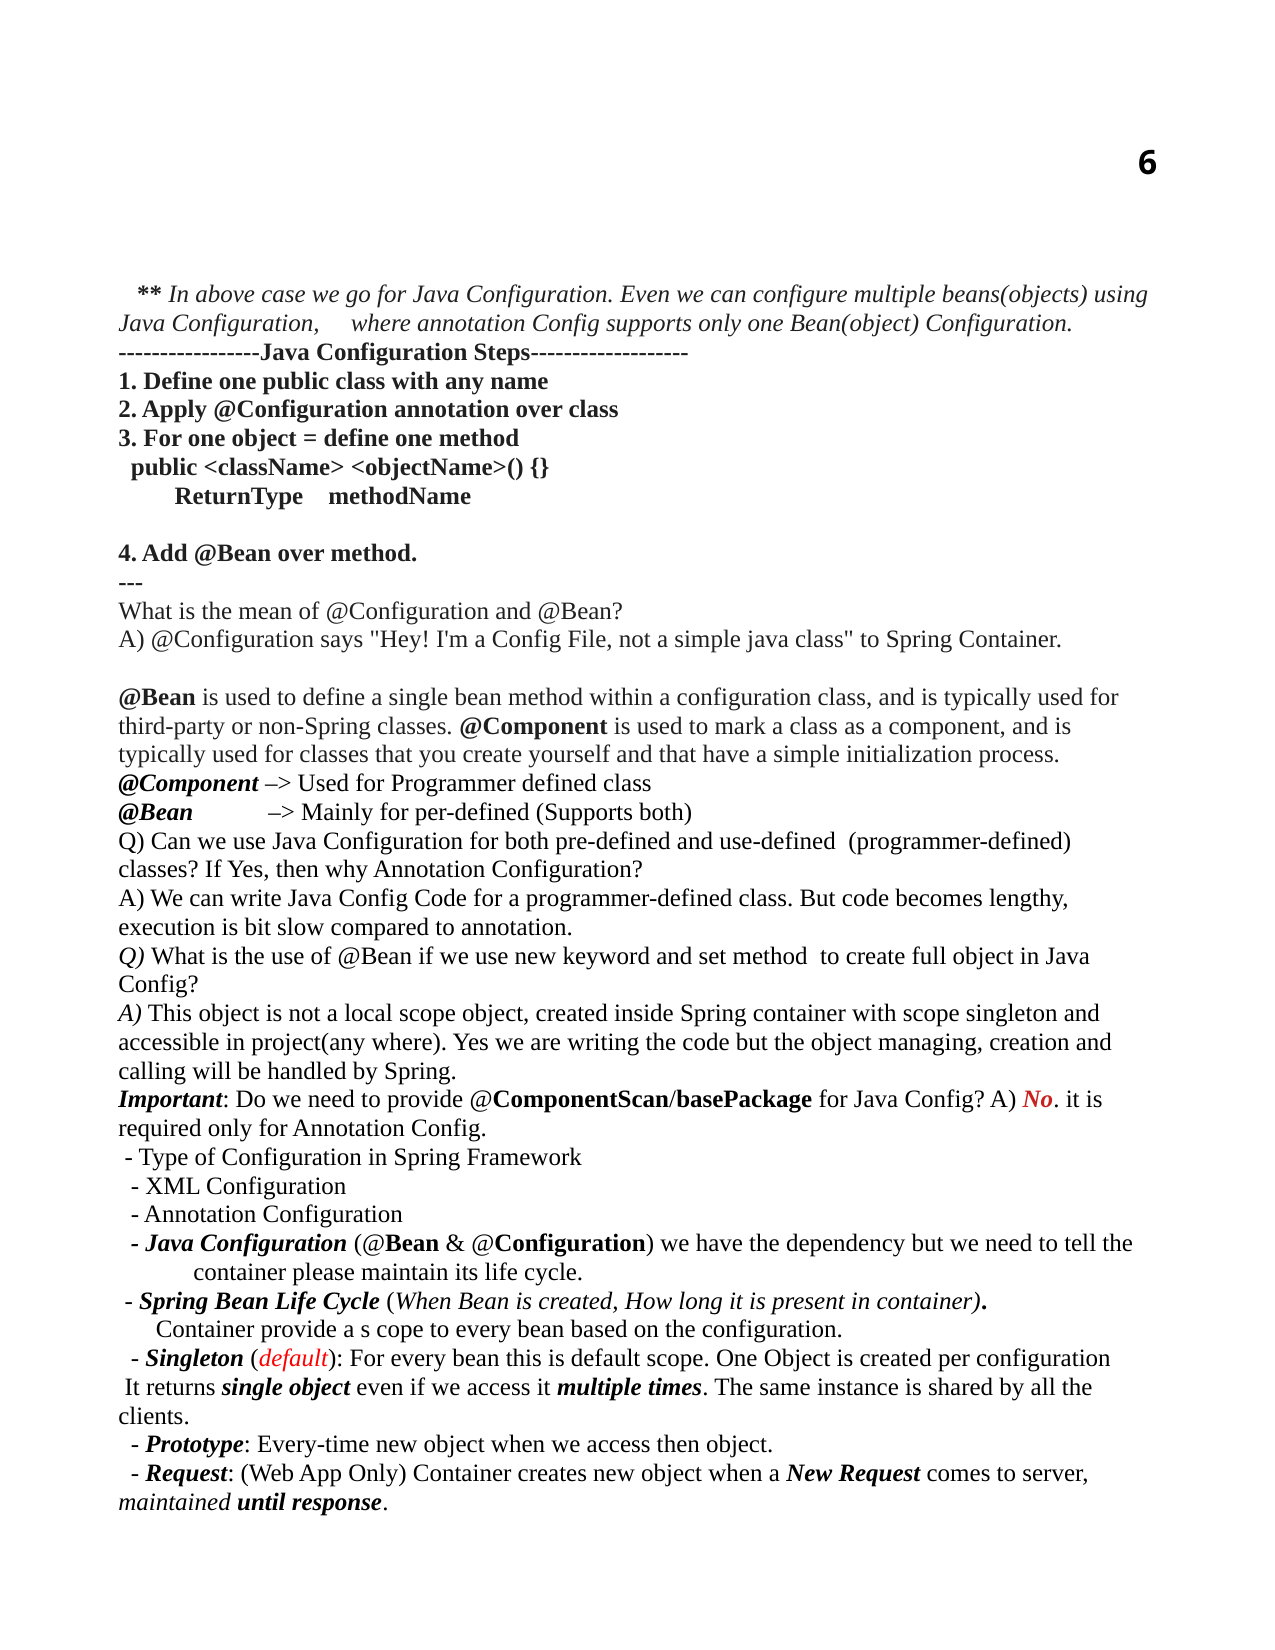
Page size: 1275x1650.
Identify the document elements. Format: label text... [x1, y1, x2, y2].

text @Component –> Used for Programmer defined class [118, 768, 1157, 797]
text public <className> <objectName>() {} [118, 452, 1157, 481]
text A) This object is not a local scope object, created inside Spring container with scope singleton and accessible in project(any where). Yes we are writing the code but the object managing, creation and calling will be handled by Spring. [118, 998, 1157, 1084]
text What is the mean of @Configuration and @Bean? [118, 596, 1157, 624]
text @Bean –> Mainly for per-defined (Supports both) [118, 797, 1157, 826]
text ** In above case we go for Java Configuration. Even we can configure multiple beans(objects) using Java Configuration, where annotation Config supports only one Bean(object) Configuration. [118, 279, 1157, 337]
text A) We can write Java Config Code for a programmer-defined class. But code becomes lengthy, execution is bit slow compared to annotation. [118, 883, 1157, 941]
text 1. Define one public class with any name [118, 366, 1157, 394]
text Q) What is the use of @Bean if we use new keyword and set method to create full object in Java Config? [118, 941, 1157, 998]
text --- [118, 567, 1157, 596]
text - Type of Configuration in Spring Framework - XML Configuration - Annotation Configuration - Java Configuration (@Bean & @Configuration) we have the dependency but we need to tell the [118, 1142, 1157, 1257]
text 3. For one object = define one method [118, 423, 1157, 452]
text A) @Configuration says "Hey! I'm a Config File, not a simple java class" to Spring Container. [118, 624, 1157, 653]
text @Bean is used to define a single bean method within a configuration class, and is typically used for third-party or non-Spring classes. @Component is used to mark a class as a component, and is typically used for classes that you create yourself and that have a simple initialization process. [118, 682, 1157, 768]
text 4. Add @Bean over method. [118, 538, 1157, 567]
text ReturnType methodName [118, 481, 1157, 509]
text Container provide a s cope to every bean based on the configuration. - Singleton (default): For every bean this is default scope. One Object is created per configuration It returns single object even if we access it multiple times. The same instance is shared by all the clients. - Prototype: Every-time new object when we access then object. - Request: (Web App Only) Container creates new object when a New Request comes to server, maintained until response. [118, 1314, 1157, 1516]
text Important: Do we need to provide @ComponentScan/basePackage for Java Config? A) No. it is required only for Annotation Config. [118, 1084, 1157, 1142]
text Q) Can we use Java Configuration for both pre-defined and use-defined (programmer-defined) classes? If Yes, then why Annotation Configuration? [118, 826, 1157, 883]
text -----------------Java Configuration Steps------------------- [118, 337, 1157, 366]
text container please maintain its life cycle. - Spring Bean Life Cycle (When Bean is created, How long it is present in container). [118, 1257, 1157, 1314]
text 2. Apply @Configuration annotation over class [118, 394, 1157, 423]
